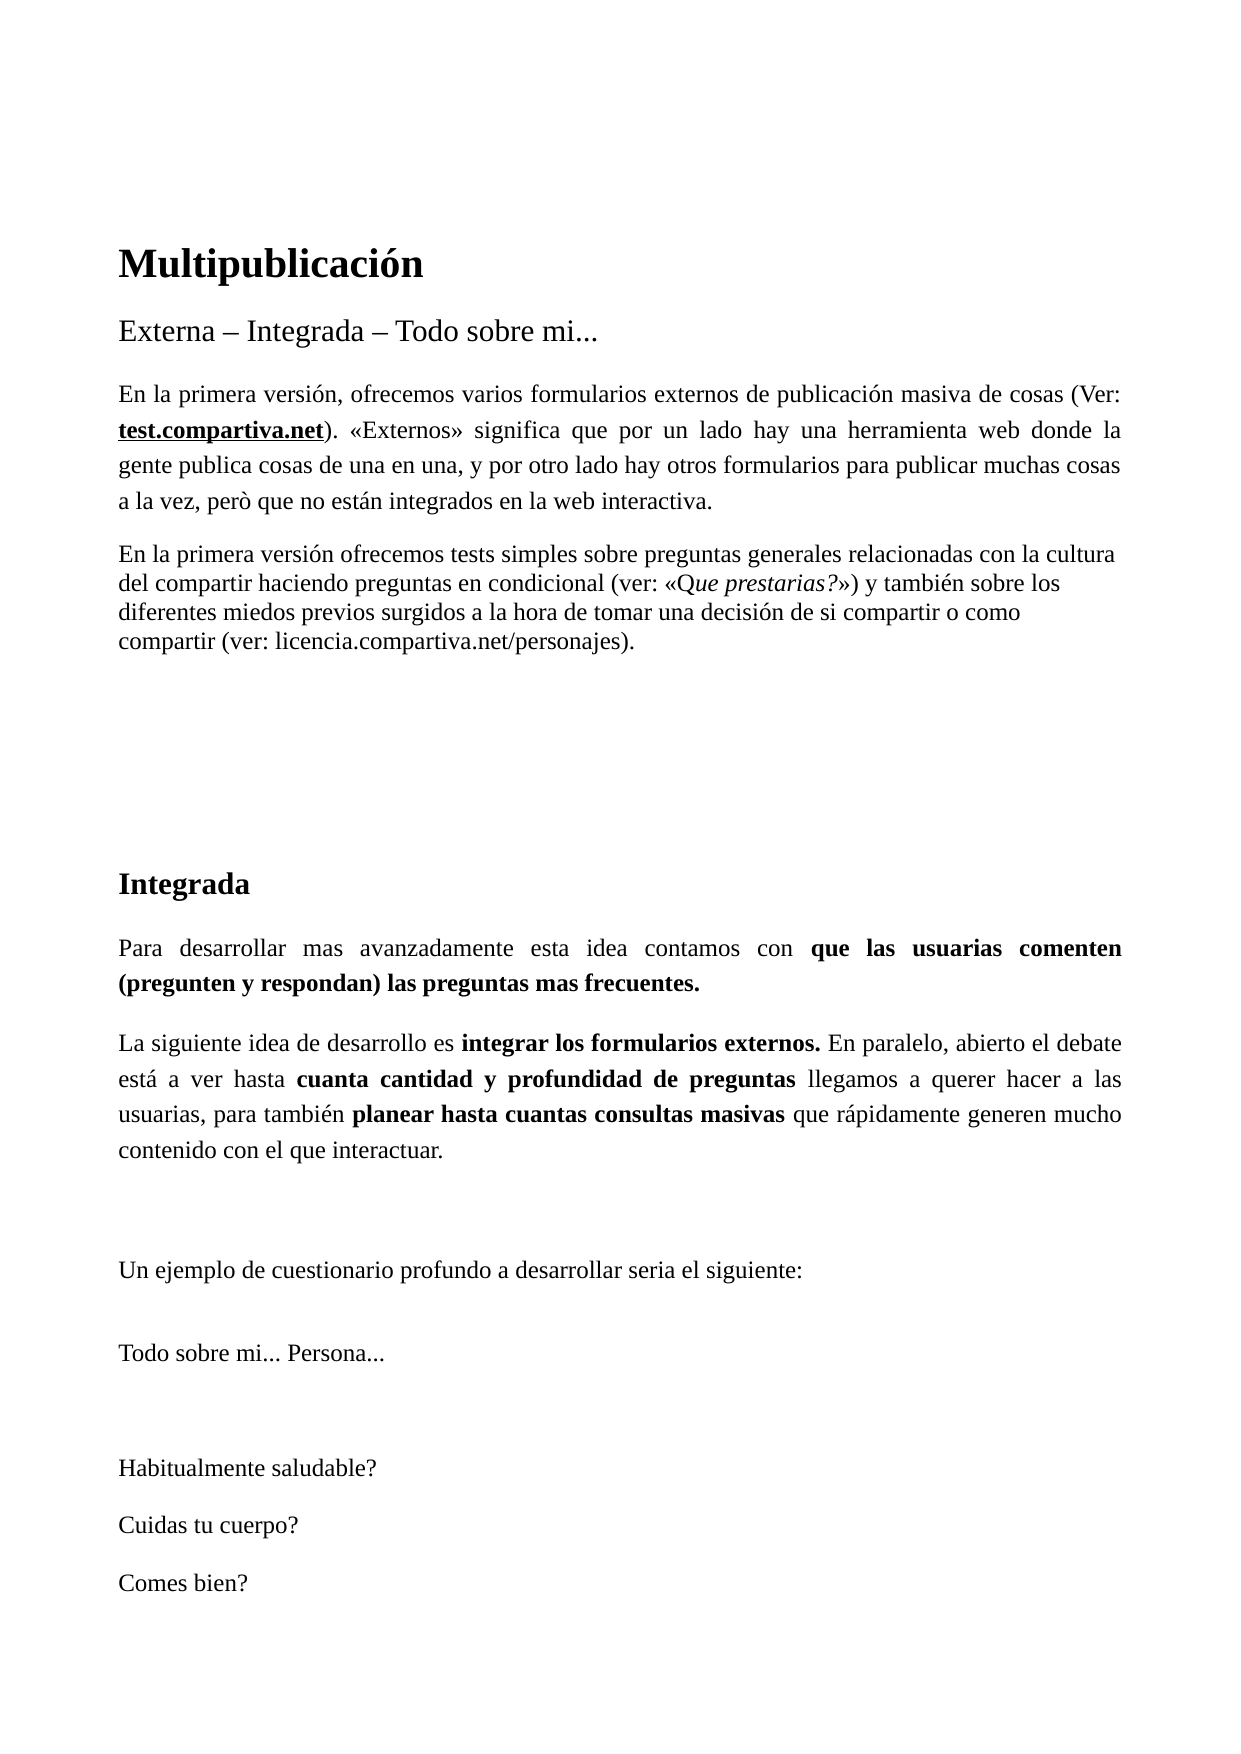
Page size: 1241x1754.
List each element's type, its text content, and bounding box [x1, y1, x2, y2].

text Habitualmente saludable? [118, 1453, 1122, 1482]
text La siguiente idea de desarrollo es integrar los formularios externos. En paralelo, abierto el debate está a ver hasta cuanta cantidad y profundidad de preguntas llegamos a querer hacer a las usuarias, para también planear hasta cuantas consultas masivas que rápidamente generen mucho contenido con el que interactuar. [118, 1022, 1122, 1163]
text Comes bien? [118, 1568, 1122, 1597]
text Todo sobre mi... Persona... [118, 1338, 1122, 1367]
text Un ejemplo de cuestionario profundo a desarrollar seria el siguiente: [118, 1249, 1122, 1284]
text Integrada [118, 865, 1122, 901]
text Cuidas tu cuerpo? [118, 1511, 1122, 1539]
text Para desarrollar mas avanzadamente esta idea contamos con que las usuarias comenten (pregunten y respondan) las preguntas mas frecuentes. [118, 926, 1122, 997]
text En la primera versión ofrecemos tests simples sobre preguntas generales relacionadas con la cultura del compartir haciendo preguntas en condicional (ver: «Que prestarias?») y también sobre los diferentes miedos previos surgidos a la hora de tomar una decisión de si compartir o como compartir (ver: licencia.compartiva.net/personajes). [118, 539, 1122, 654]
text Multipublicación [118, 239, 1122, 287]
text Externa – Integrada – Todo sobre mi... [118, 312, 1122, 348]
text En la primera versión, ofrecemos varios formularios externos de publicación masiva de cosas (Ver: test.compartiva.net). «Externos» significa que por un lado hay una herramienta web donde la gente publica cosas de una en una, y por otro lado hay otros formularios para publicar muchas cosas a la vez, però que no están integrados en la web interactiva. [118, 373, 1122, 514]
